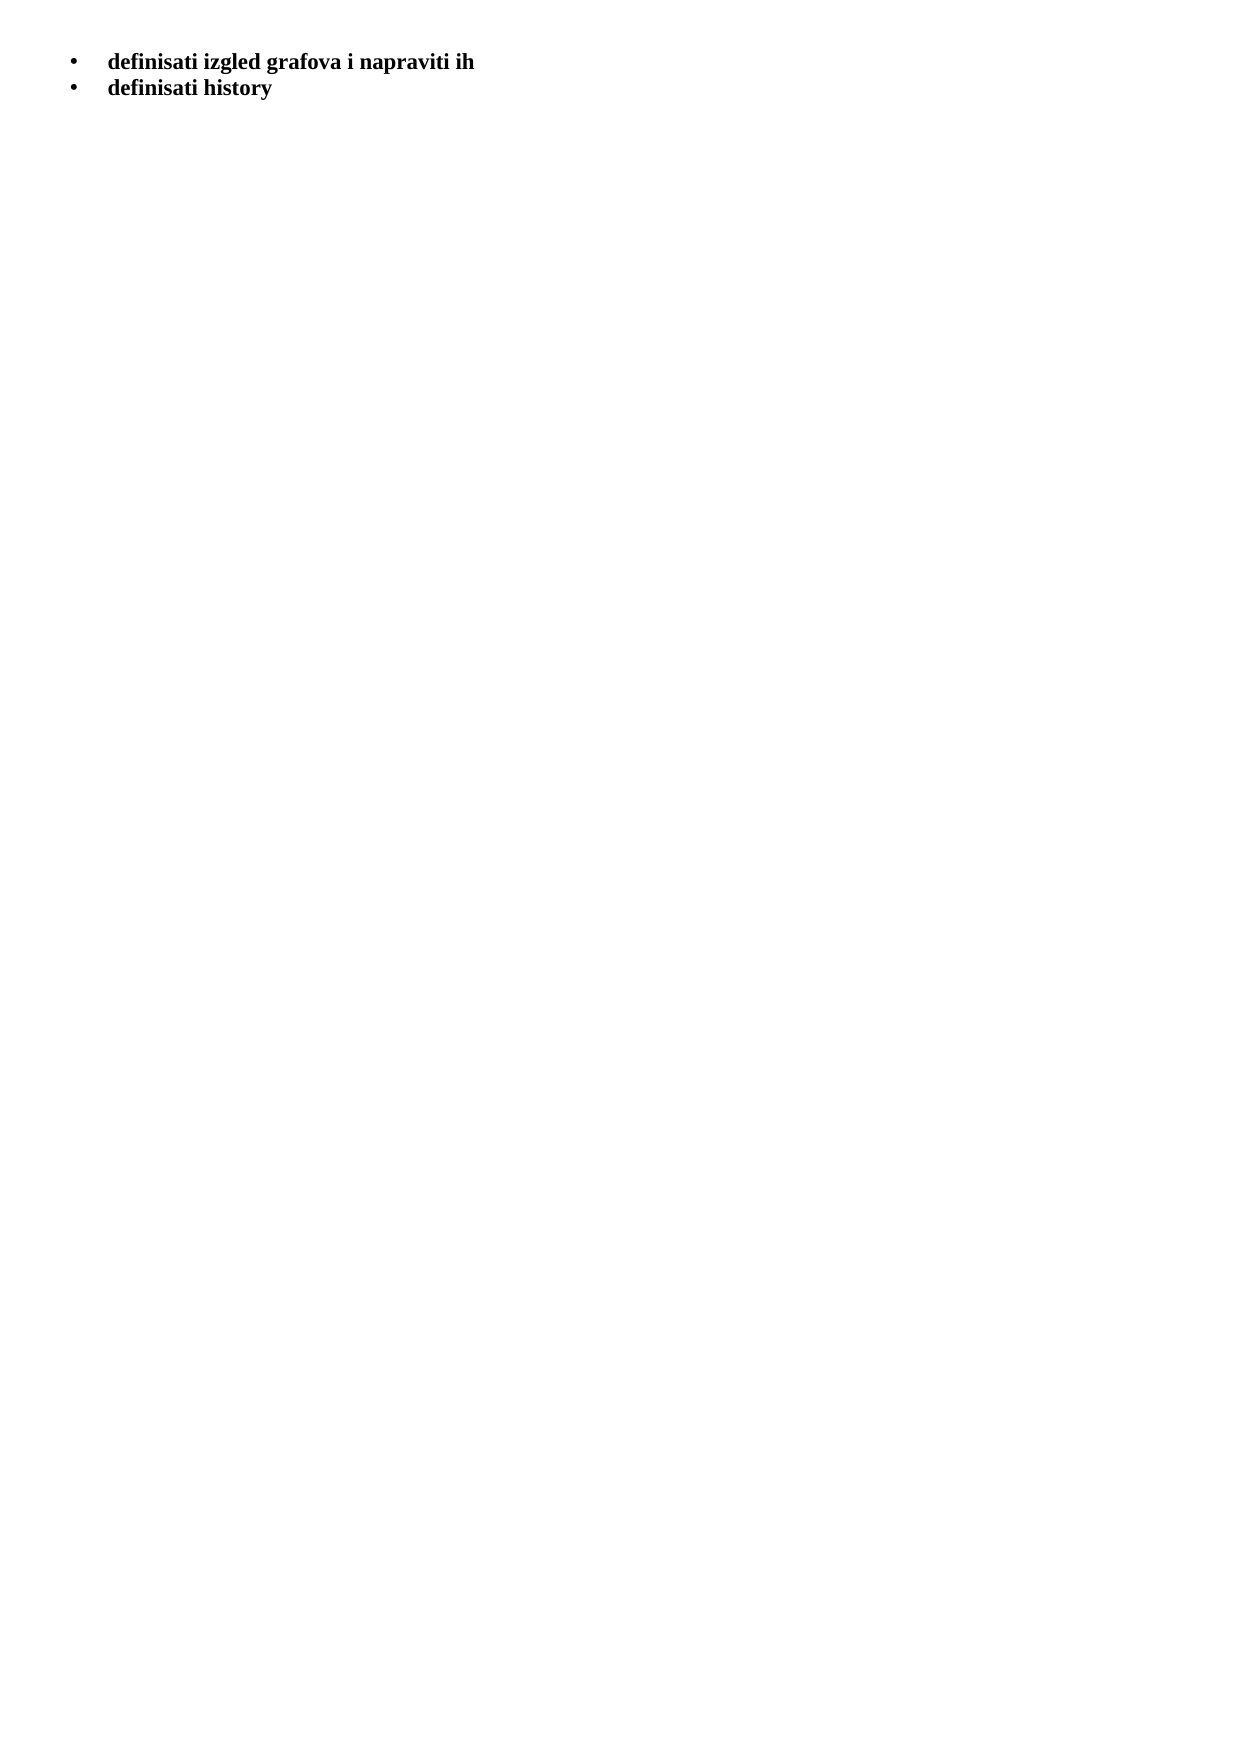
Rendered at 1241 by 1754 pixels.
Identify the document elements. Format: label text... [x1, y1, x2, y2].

list definisati history [70, 74, 1208, 101]
list definisati izgled grafova i napraviti ih [70, 48, 1208, 74]
